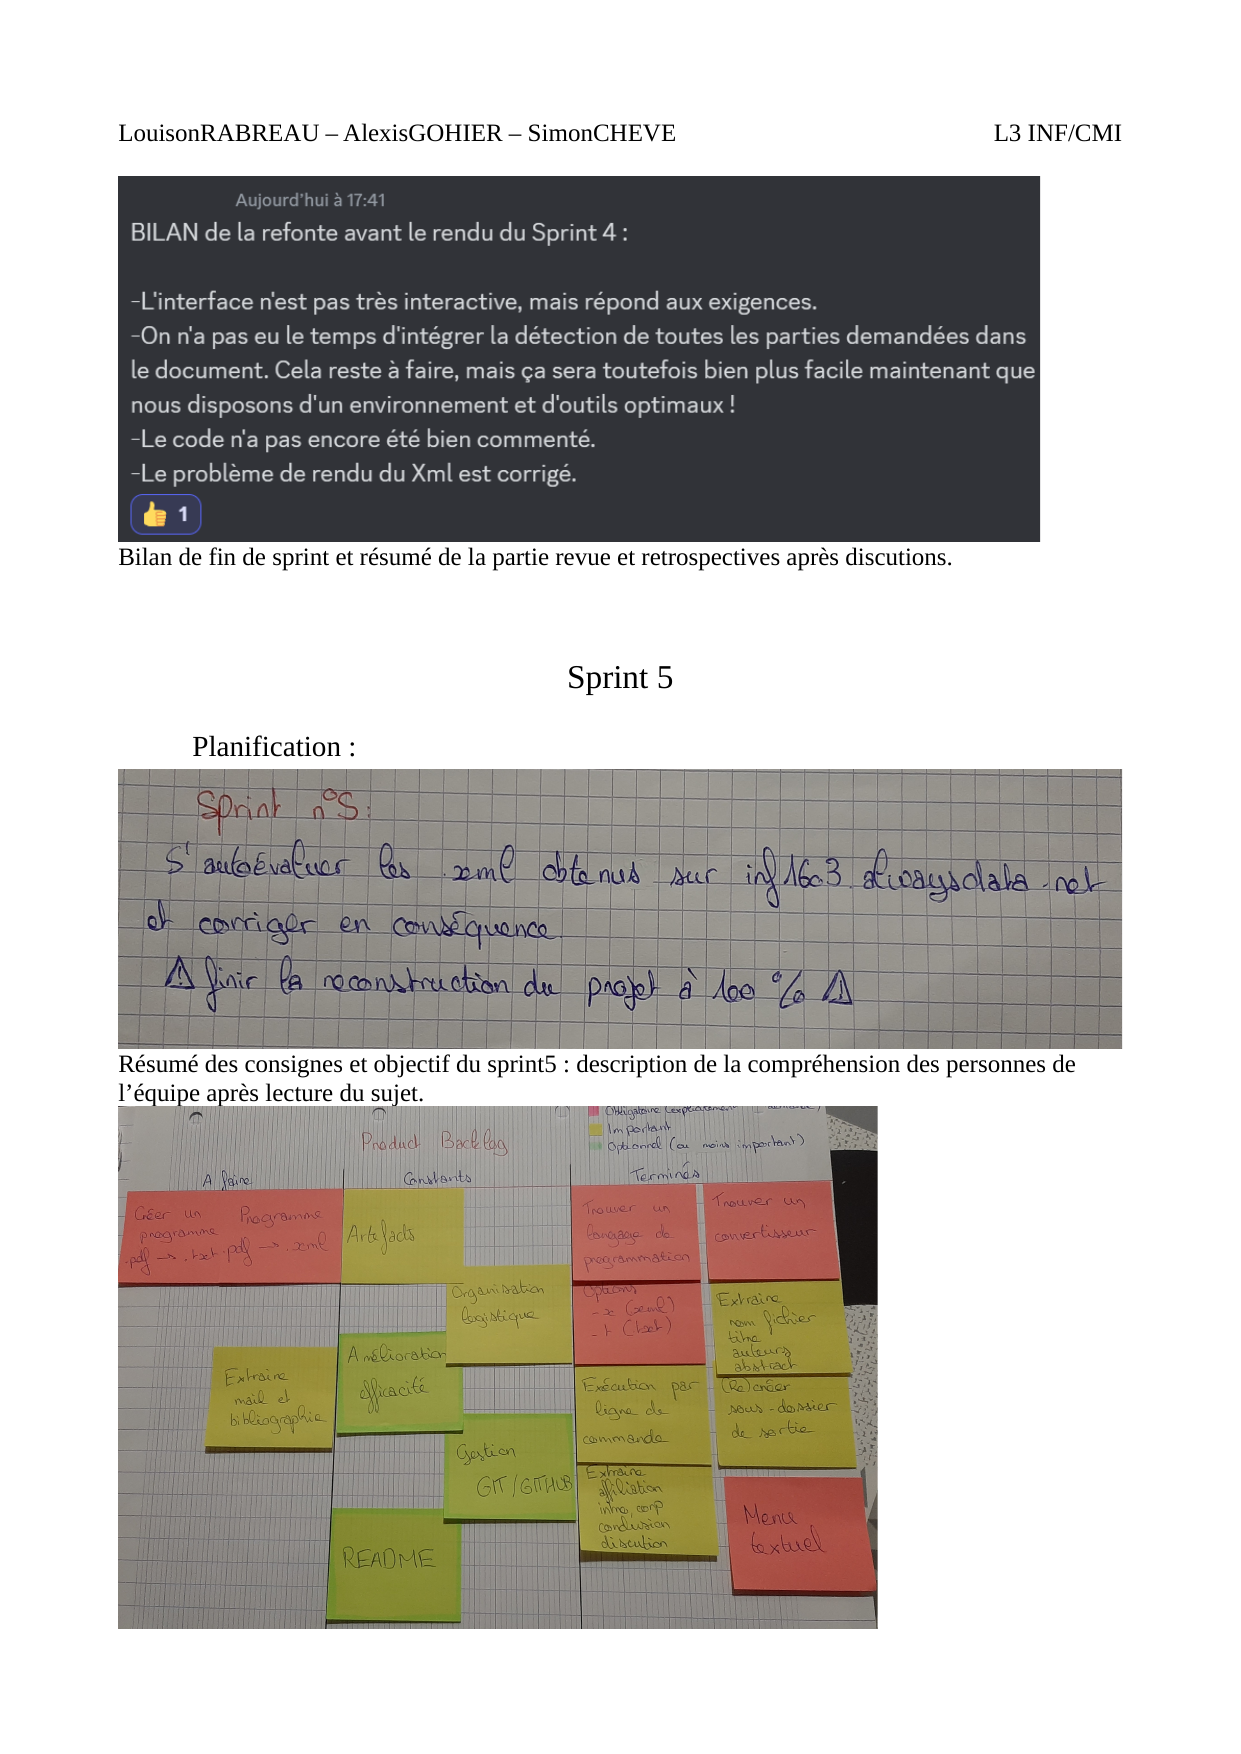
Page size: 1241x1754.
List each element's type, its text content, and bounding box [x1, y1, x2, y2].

picture [118, 769, 1123, 1049]
picture [118, 176, 1040, 542]
text Planification : [118, 729, 1122, 762]
picture [118, 1106, 878, 1629]
text Bilan de fin de sprint et résumé de la partie revue et retrospectives après discutions. [118, 542, 1122, 571]
text Résumé des consignes et objectif du sprint5 : description de la compréhension des personnes de l’équipe après lecture du sujet. [118, 1049, 1122, 1106]
text Sprint 5 [118, 657, 1122, 695]
